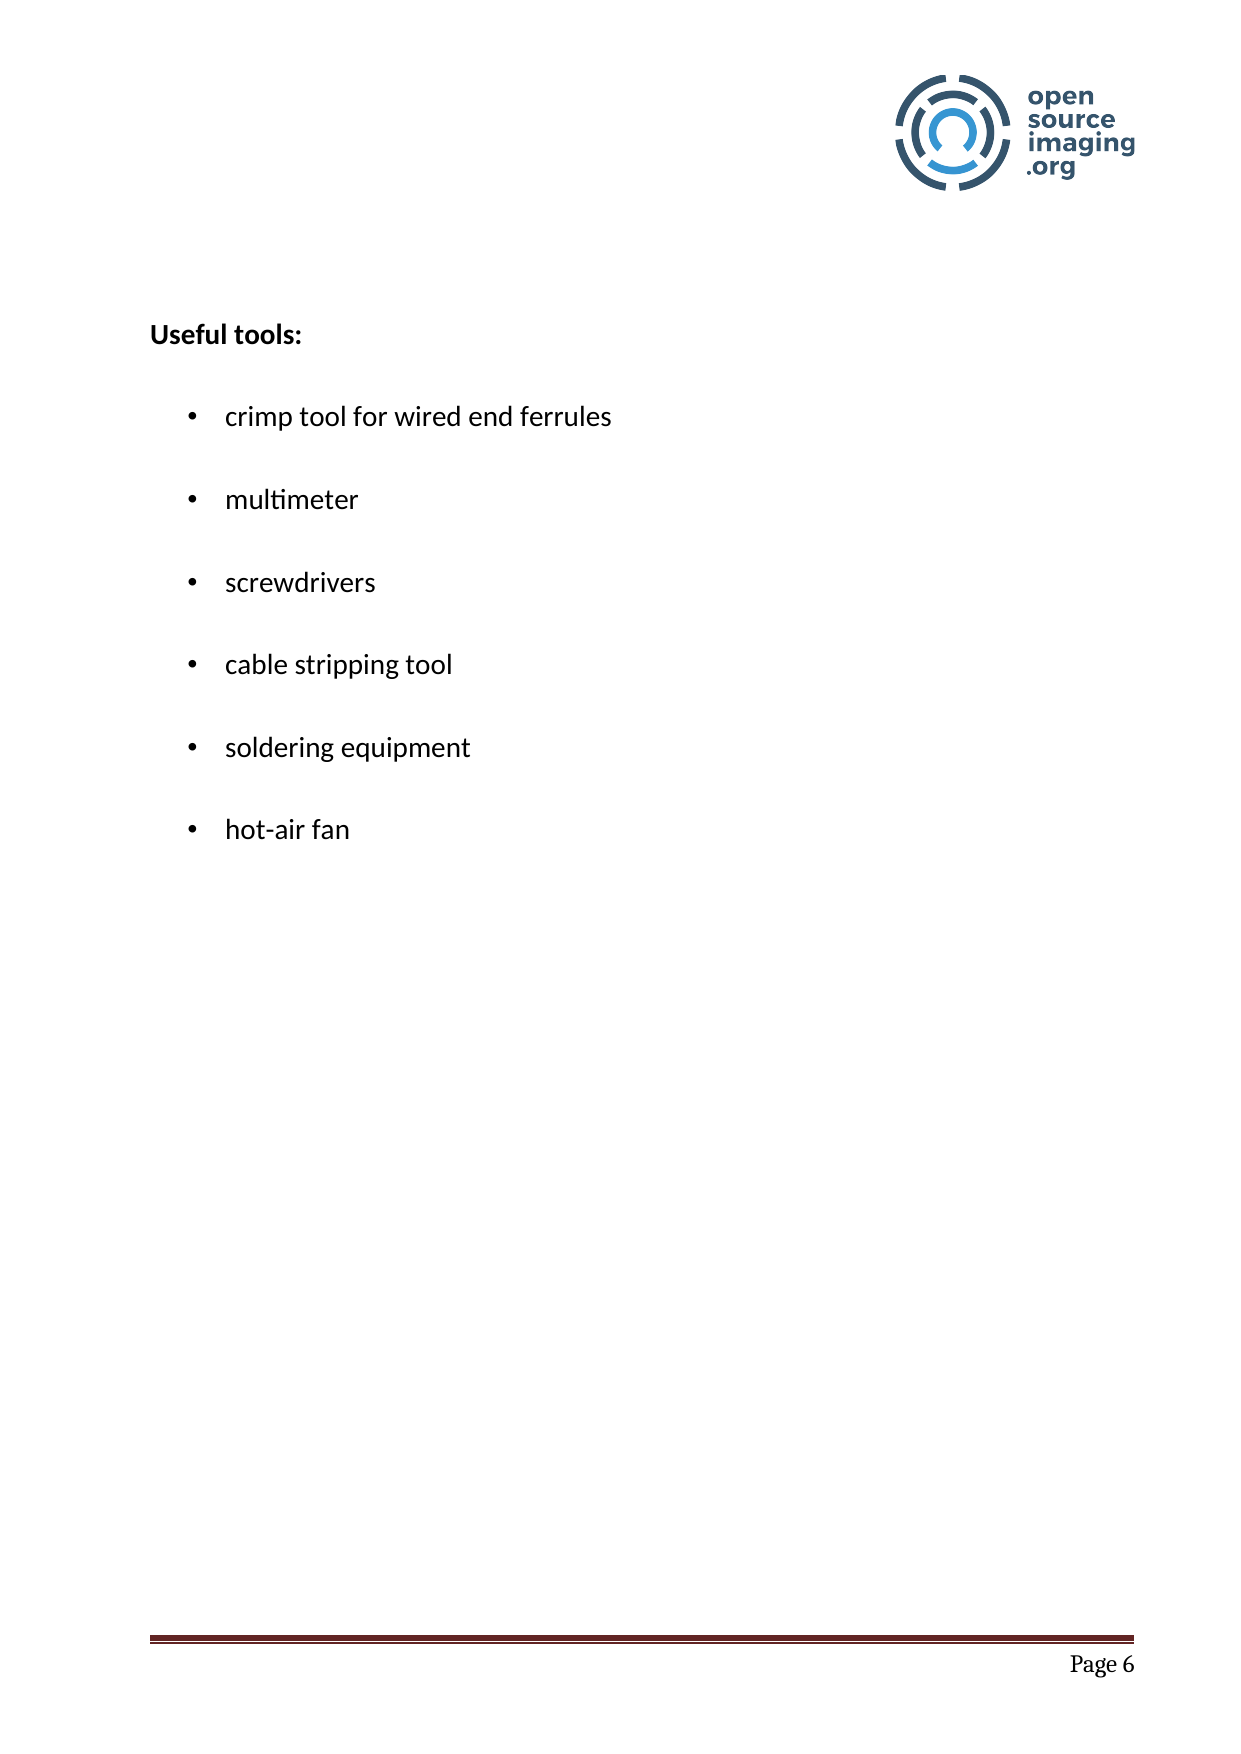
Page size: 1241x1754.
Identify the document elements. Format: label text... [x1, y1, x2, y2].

list screwdrivers [187, 564, 1134, 599]
picture [895, 75, 1135, 191]
list crimp tool for wired end ferrules [187, 398, 1134, 434]
list hot-air fan [187, 811, 1134, 847]
list multimeter [187, 481, 1134, 517]
list cable stripping tool [187, 646, 1134, 682]
list soldering equipment [187, 729, 1134, 764]
text Useful tools: [150, 316, 1134, 351]
